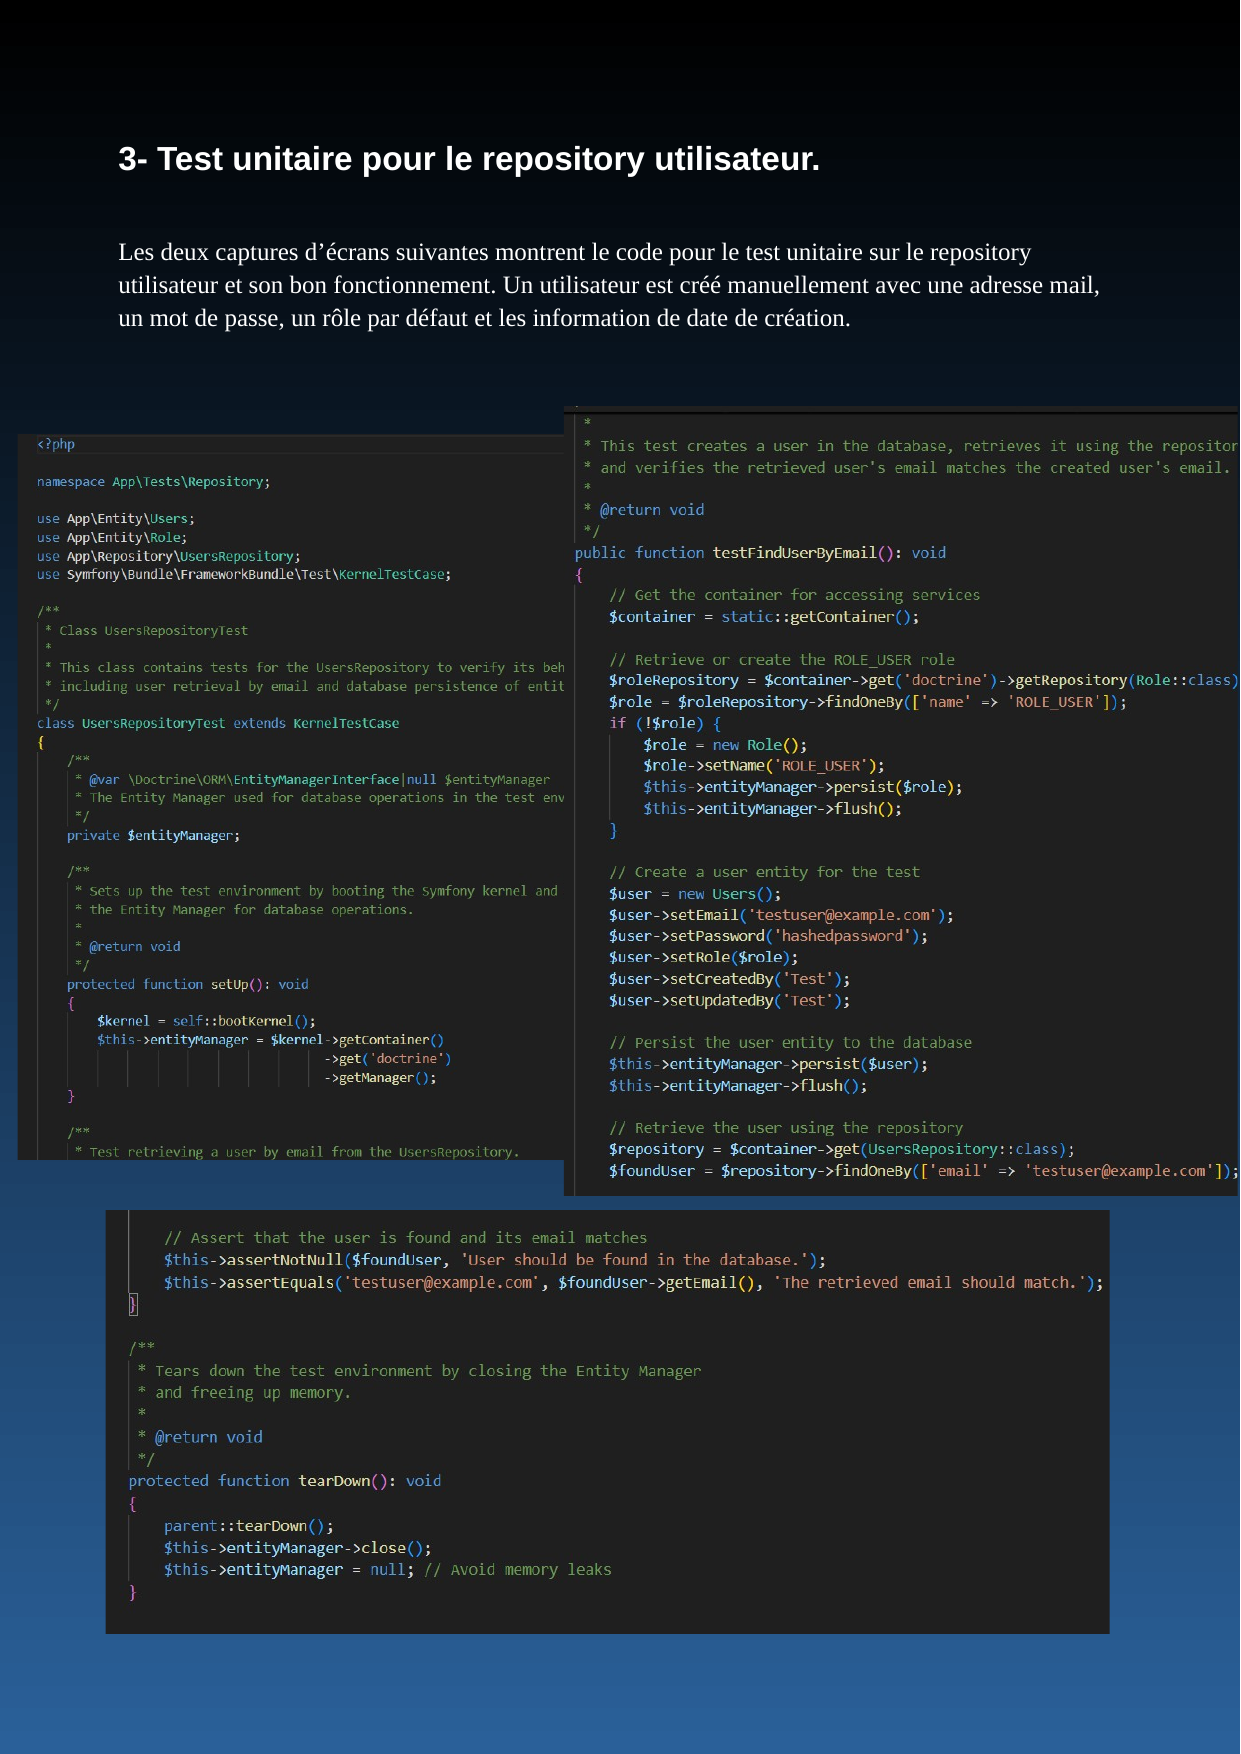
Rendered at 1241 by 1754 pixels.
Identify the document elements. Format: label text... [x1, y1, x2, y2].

subtitle 3- Test unitaire pour le repository utilisateur. [118, 139, 1122, 177]
picture [17, 406, 1238, 1196]
text Les deux captures d’écrans suivantes montrent le code pour le test unitaire sur le repository utilisateur et son bon fonctionnement. Un utilisateur est créé manuellement avec une adresse mail, un mot de passe, un rôle par défaut et les information de date de création. [118, 237, 1122, 332]
picture [105, 1210, 1110, 1634]
